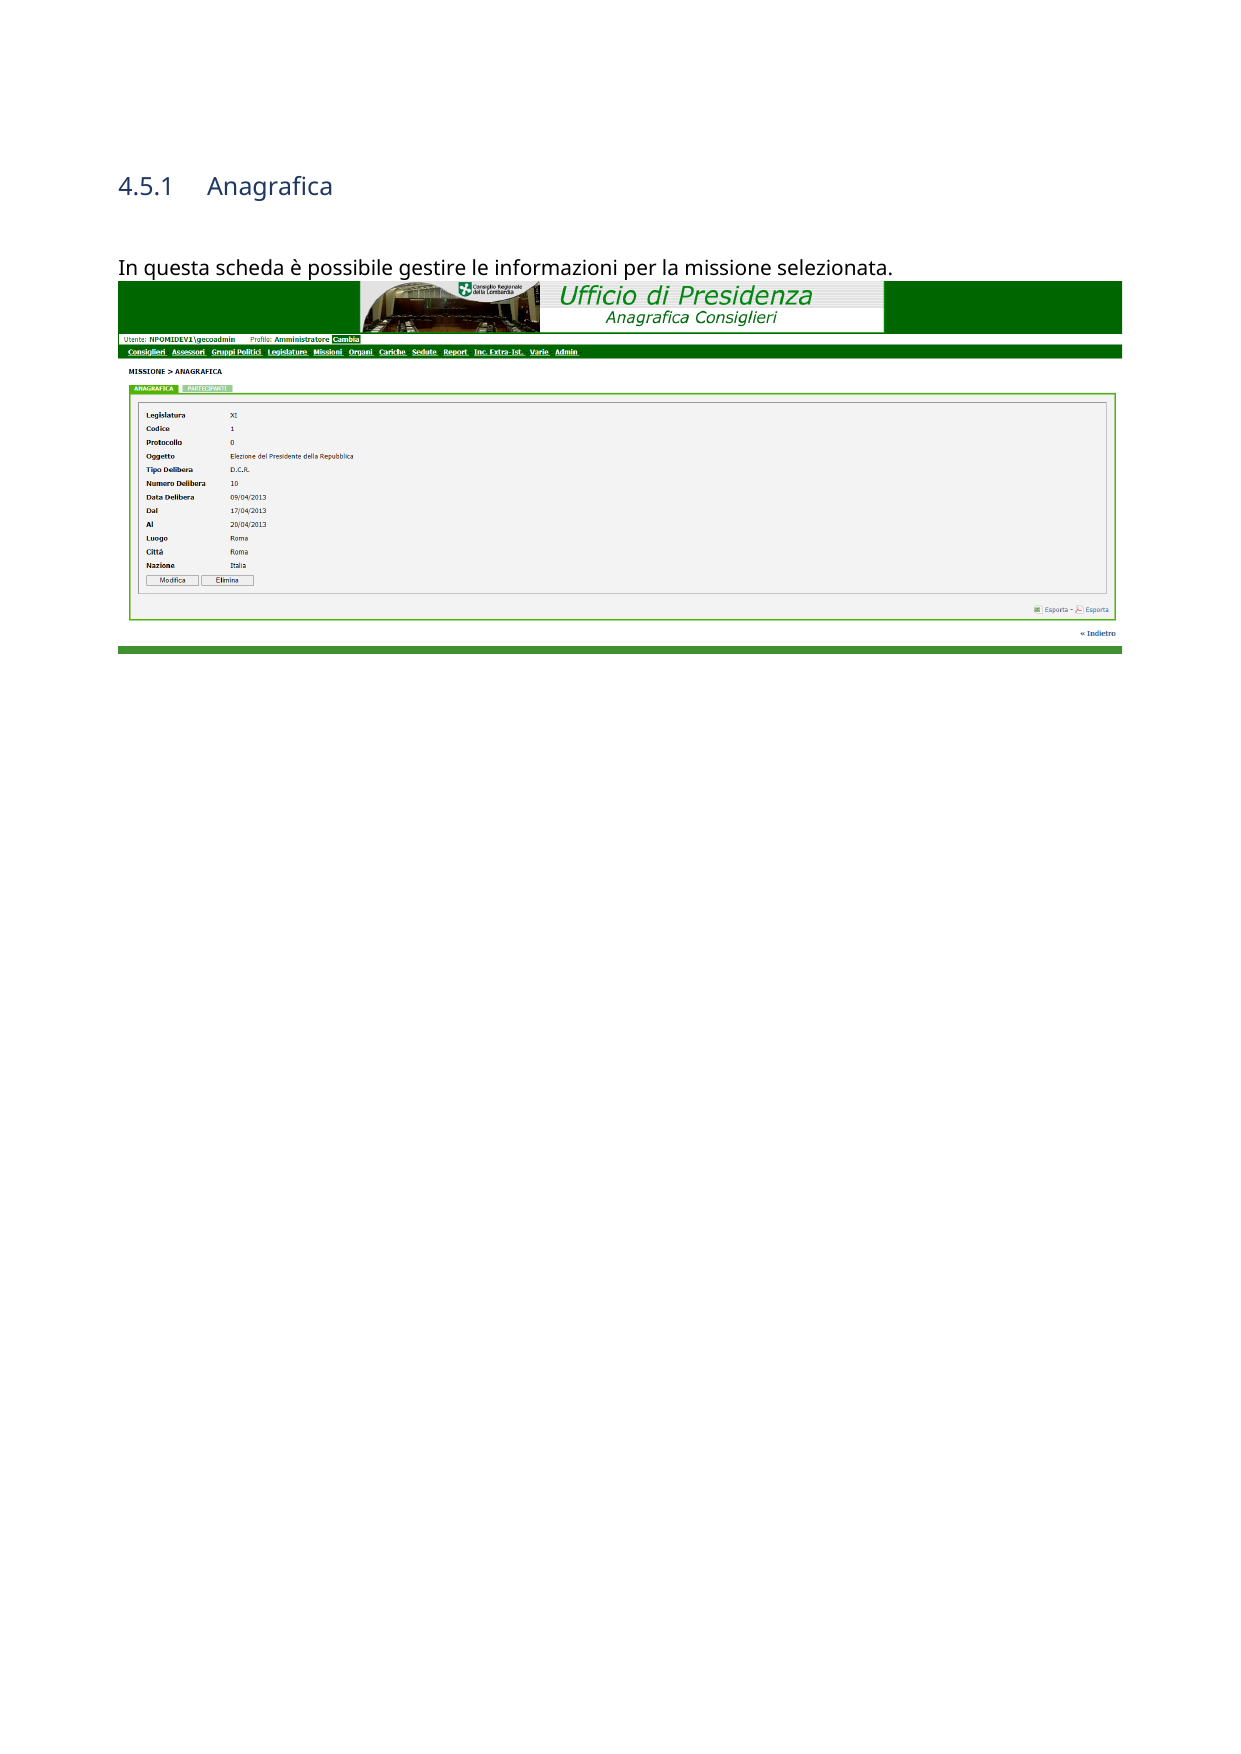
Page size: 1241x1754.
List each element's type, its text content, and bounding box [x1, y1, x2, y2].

text In questa scheda è possibile gestire le informazioni per la missione selezionata. [118, 253, 1122, 281]
list Anagrafica [118, 168, 1122, 202]
